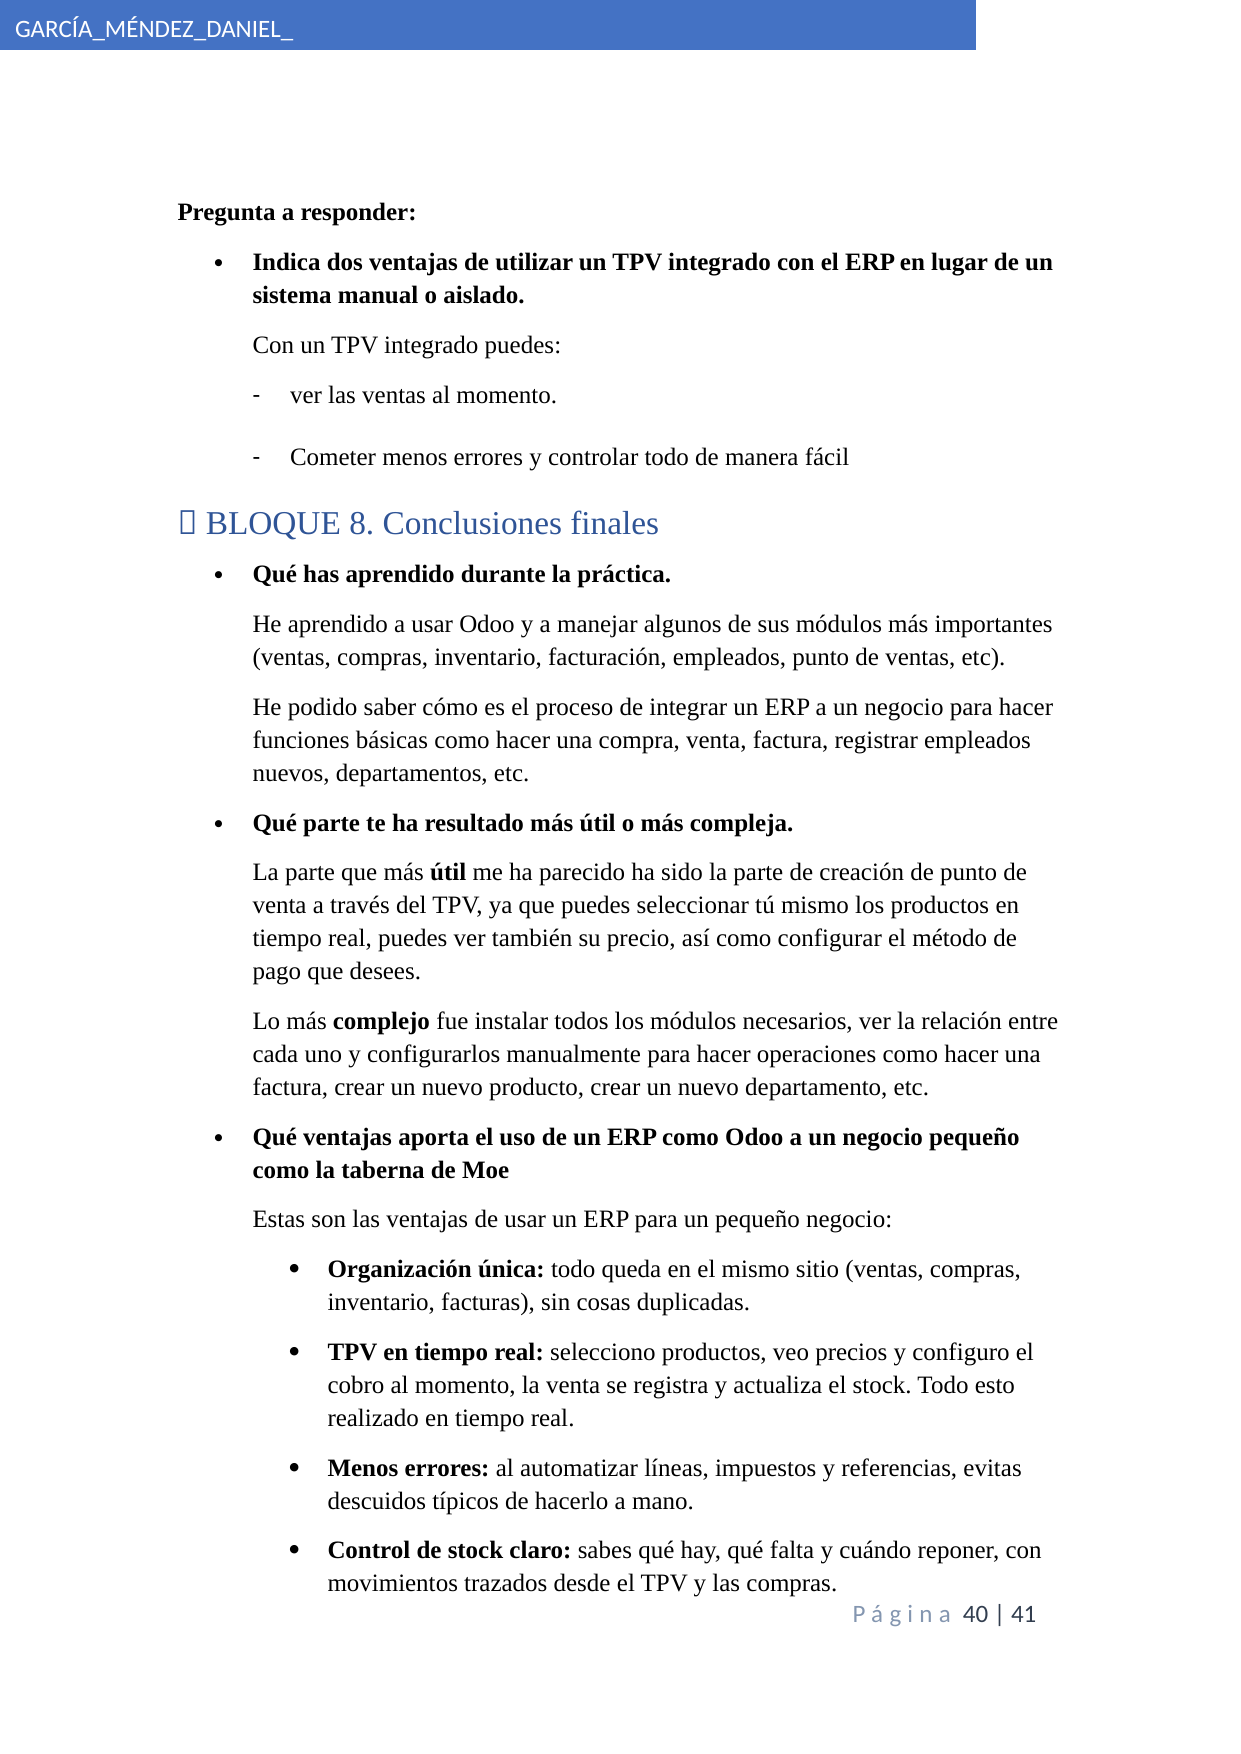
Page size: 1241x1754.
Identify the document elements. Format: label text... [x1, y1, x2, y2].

list Qué has aprendido durante la práctica. [215, 559, 1063, 588]
text Con un TPV integrado puedes: [252, 330, 1063, 358]
subtitle 🔹 BLOQUE 8. Conclusiones finales [177, 499, 1063, 544]
list Cometer menos errores y controlar todo de manera fácil [252, 441, 1063, 472]
list Indica dos ventajas de utilizar un TPV integrado con el ERP en lugar de un sistema manual o aislado. [215, 247, 1063, 309]
list Control de stock claro: sabes qué hay, qué falta y cuándo reponer, con movimientos trazados desde el TPV y las compras. [290, 1535, 1063, 1597]
list Qué parte te ha resultado más útil o más compleja. [215, 808, 1063, 836]
text Lo más complejo fue instalar todos los módulos necesarios, ver la relación entre cada uno y configurarlos manualmente para hacer operaciones como hacer una factura, crear un nuevo producto, crear un nuevo departamento, etc. [252, 1006, 1063, 1101]
list TPV en tiempo real: selecciono productos, veo precios y configuro el cobro al momento, la venta se registra y actualiza el stock. Todo esto realizado en tiempo real. [290, 1337, 1063, 1432]
text Pregunta a responder: [177, 197, 1063, 226]
list Organización única: todo queda en el mismo sitio (ventas, compras, inventario, facturas), sin cosas duplicadas. [290, 1254, 1063, 1316]
list Qué ventajas aporta el uso de un ERP como Odoo a un negocio pequeño como la taberna de Moe [215, 1122, 1063, 1184]
list He podido saber cómo es el proceso de integrar un ERP a un negocio para hacer funciones básicas como hacer una compra, venta, factura, registrar empleados nuevos, departamentos, etc. [252, 692, 1063, 787]
text Estas son las ventajas de usar un ERP para un pequeño negocio: [252, 1204, 1063, 1233]
text La parte que más útil me ha parecido ha sido la parte de creación de punto de venta a través del TPV, ya que puedes seleccionar tú mismo los productos en tiempo real, puedes ver también su precio, así como configurar el método de pago que desees. [252, 857, 1063, 985]
list Menos errores: al automatizar líneas, impuestos y referencias, evitas descuidos típicos de hacerlo a mano. [290, 1453, 1063, 1514]
list He aprendido a usar Odoo y a manejar algunos de sus módulos más importantes (ventas, compras, inventario, facturación, empleados, punto de ventas, etc). [252, 609, 1063, 671]
list ver las ventas al momento. [252, 379, 1063, 410]
